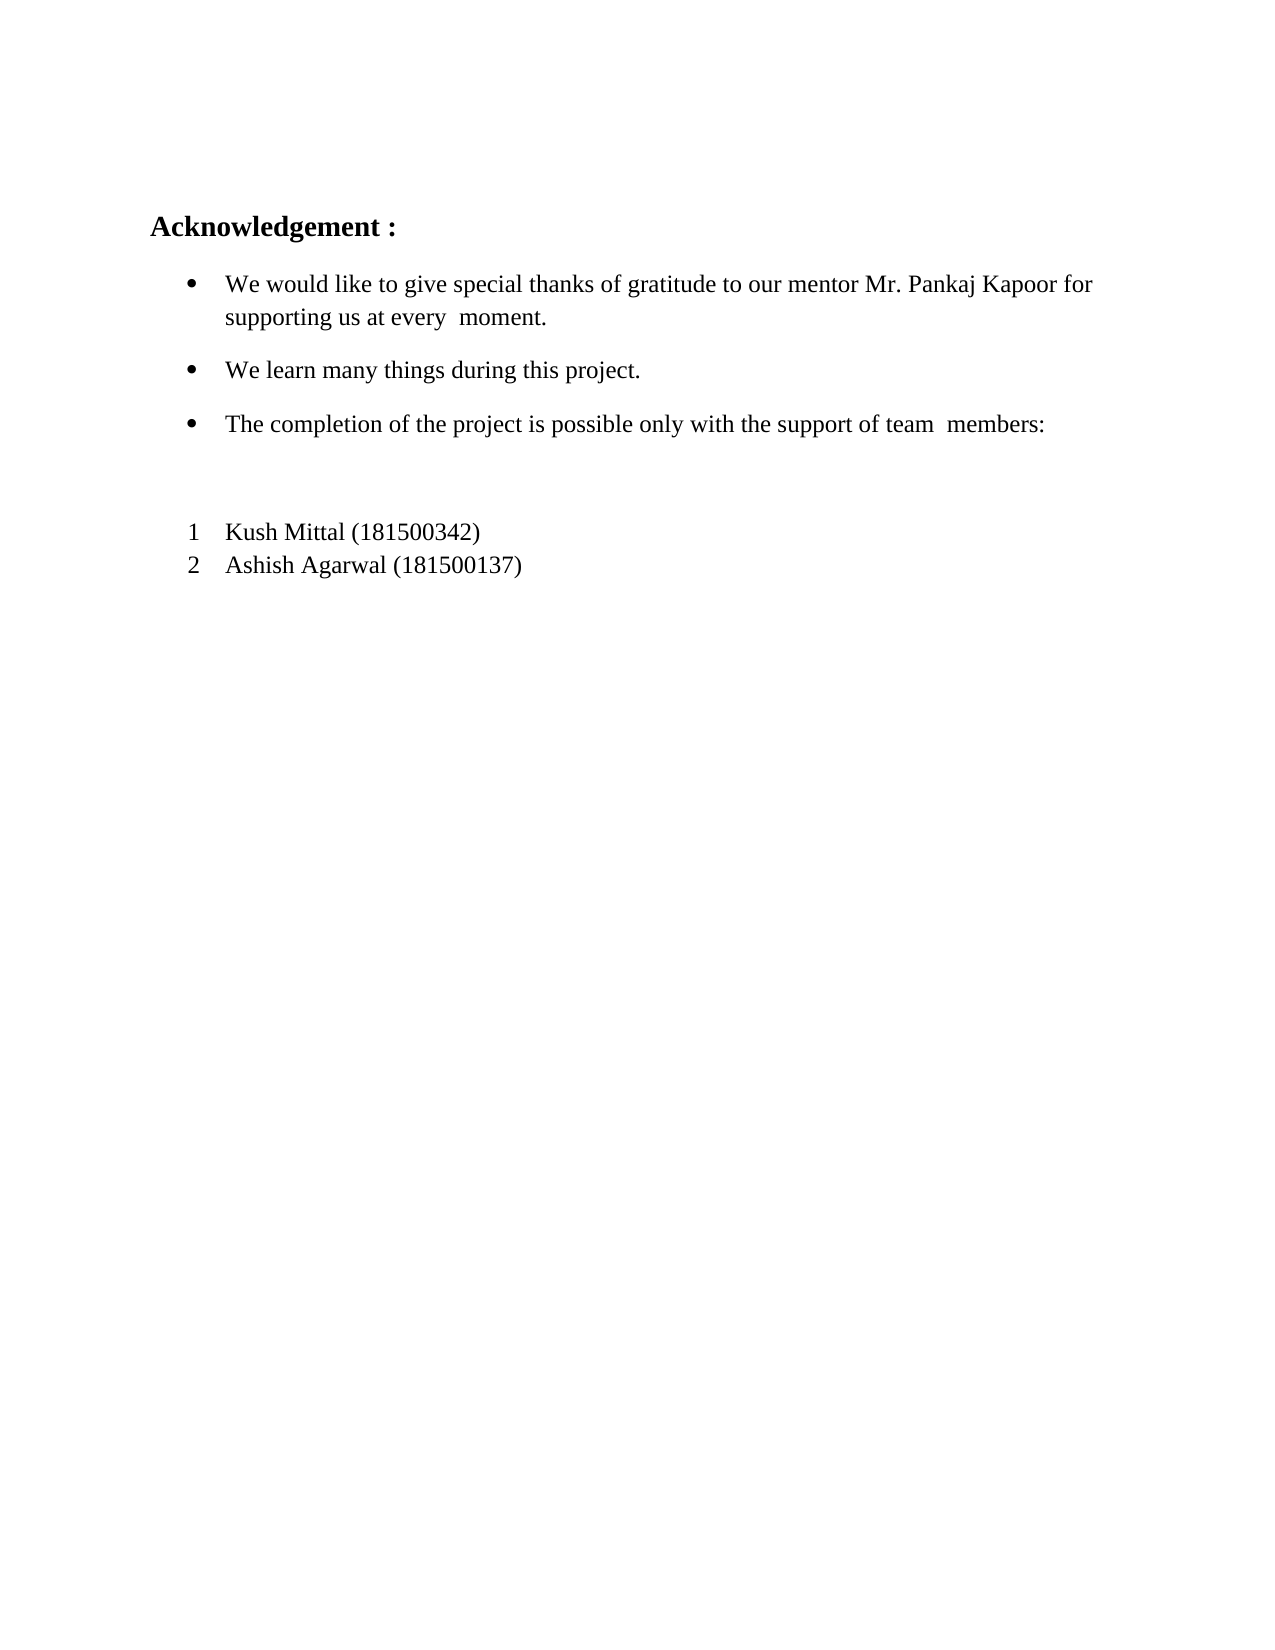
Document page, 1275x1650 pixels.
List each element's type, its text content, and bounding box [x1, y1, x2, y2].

text Acknowledgement : [150, 209, 1125, 243]
list We learn many things during this project. [187, 356, 1125, 384]
list The completion of the project is possible only with the support of team members: [187, 409, 1125, 438]
list We would like to give special thanks of gratitude to our mentor Mr. Pankaj Kapoor for supporting us at every moment. [187, 269, 1125, 331]
list Ashish Agarwal (181500137) [187, 550, 1125, 579]
list Kush Mittal (181500342) [187, 517, 1125, 546]
